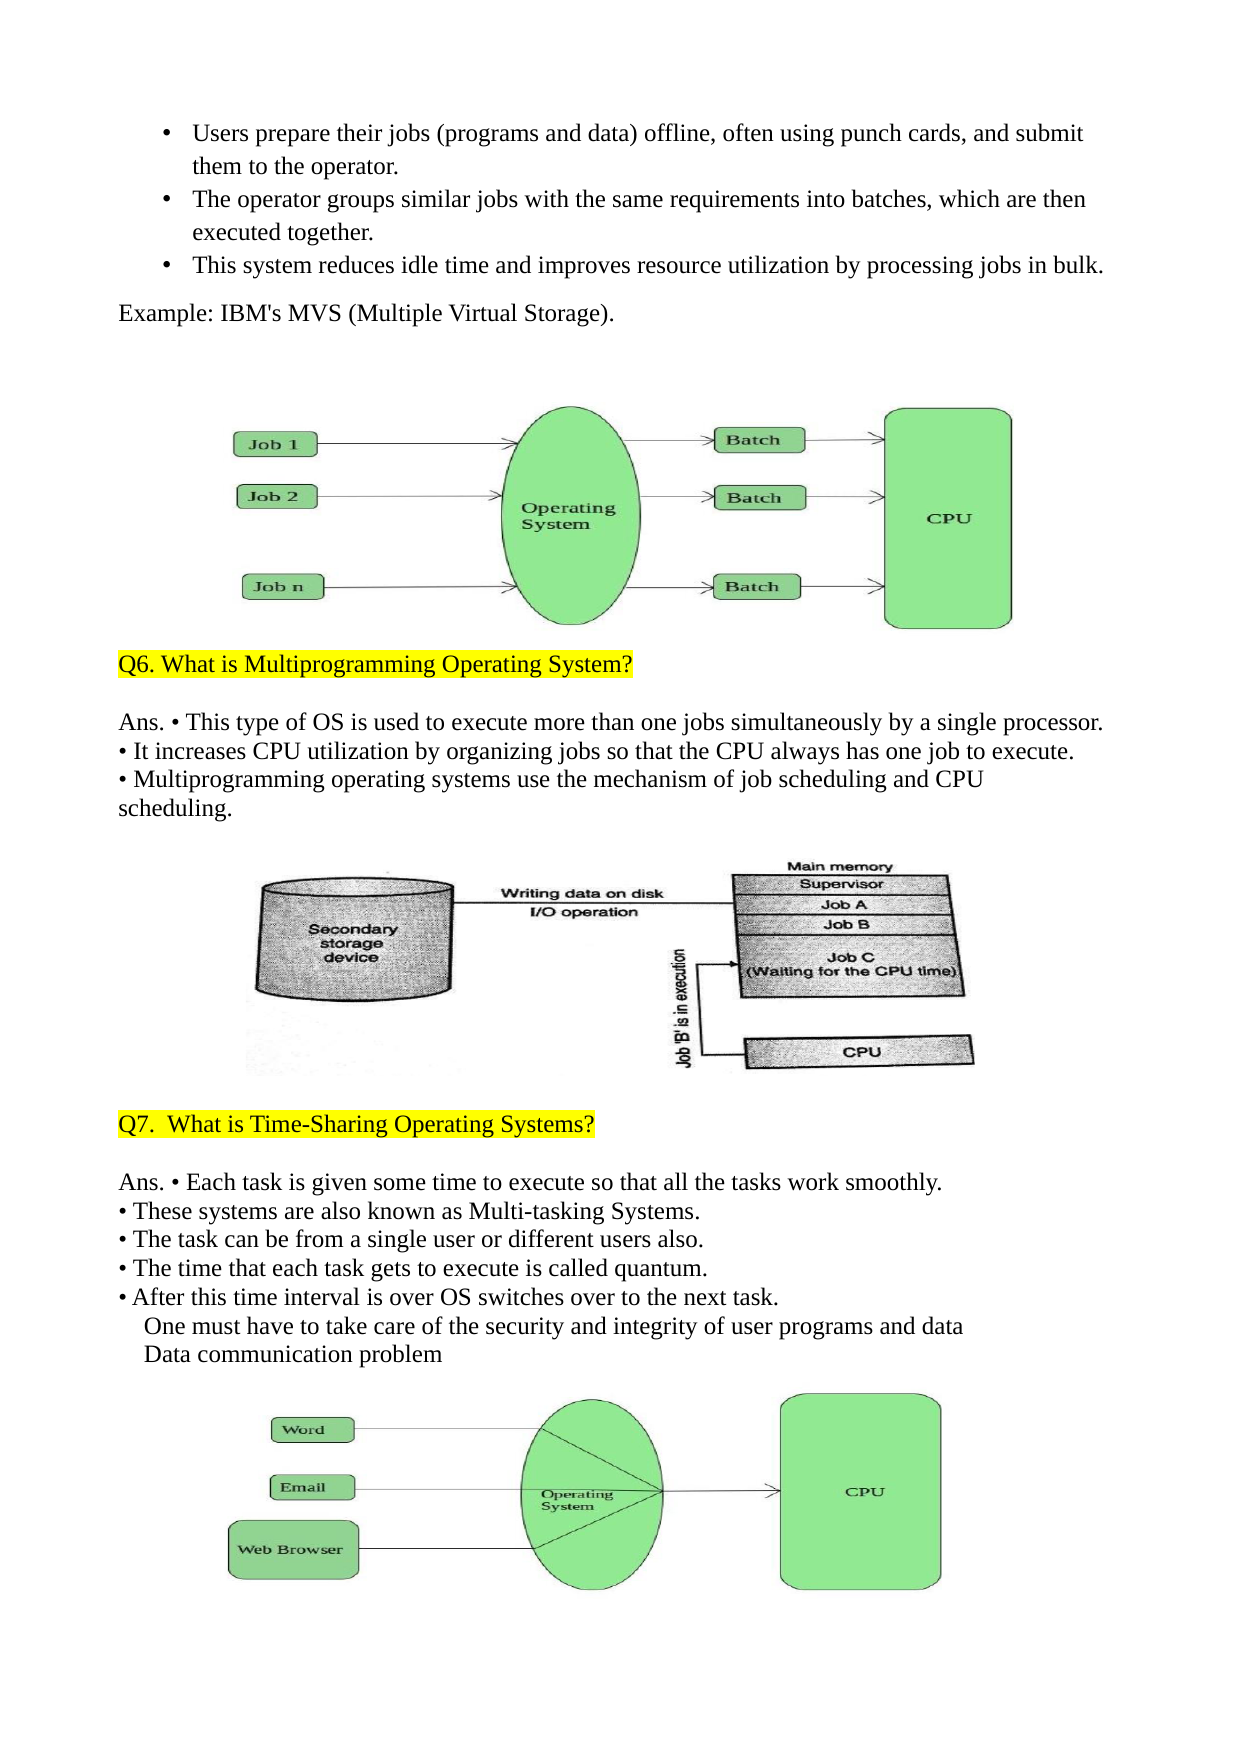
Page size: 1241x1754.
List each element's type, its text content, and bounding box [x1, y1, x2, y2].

text Q6. What is Multiprogramming Operating System? [118, 403, 1122, 678]
picture [245, 848, 995, 1076]
text Ans. • This type of OS is used to execute more than one jobs simultaneously by a single processor. [118, 707, 1122, 736]
text • Multiprogramming operating systems use the mechanism of job scheduling and CPU [118, 764, 1122, 793]
text Example: IBM's MVS (Multiple Virtual Storage). [118, 298, 1122, 327]
text  Data communication problem [118, 1339, 1122, 1368]
text scheduling. [118, 793, 1122, 822]
text • The time that each task gets to execute is called quantum. [118, 1253, 1122, 1282]
picture [222, 402, 1018, 650]
picture [198, 1379, 956, 1609]
list Users prepare their jobs (programs and data) offline, often using punch cards, and submit them to the operator. [162, 118, 1122, 180]
text Q7. What is Time-Sharing Operating Systems? [118, 1109, 1122, 1138]
text • These systems are also known as Multi-tasking Systems. [118, 1196, 1122, 1224]
list The operator groups similar jobs with the same requirements into batches, which are then executed together. [162, 184, 1122, 246]
text • It increases CPU utilization by organizing jobs so that the CPU always has one job to execute. [118, 736, 1122, 764]
text • After this time interval is over OS switches over to the next task. [118, 1282, 1122, 1311]
text Ans. • Each task is given some time to execute so that all the tasks work smoothly. [118, 1167, 1122, 1196]
text • The task can be from a single user or different users also. [118, 1224, 1122, 1253]
text  One must have to take care of the security and integrity of user programs and data [118, 1311, 1122, 1339]
list This system reduces idle time and improves resource utilization by processing jobs in bulk. [162, 250, 1122, 279]
